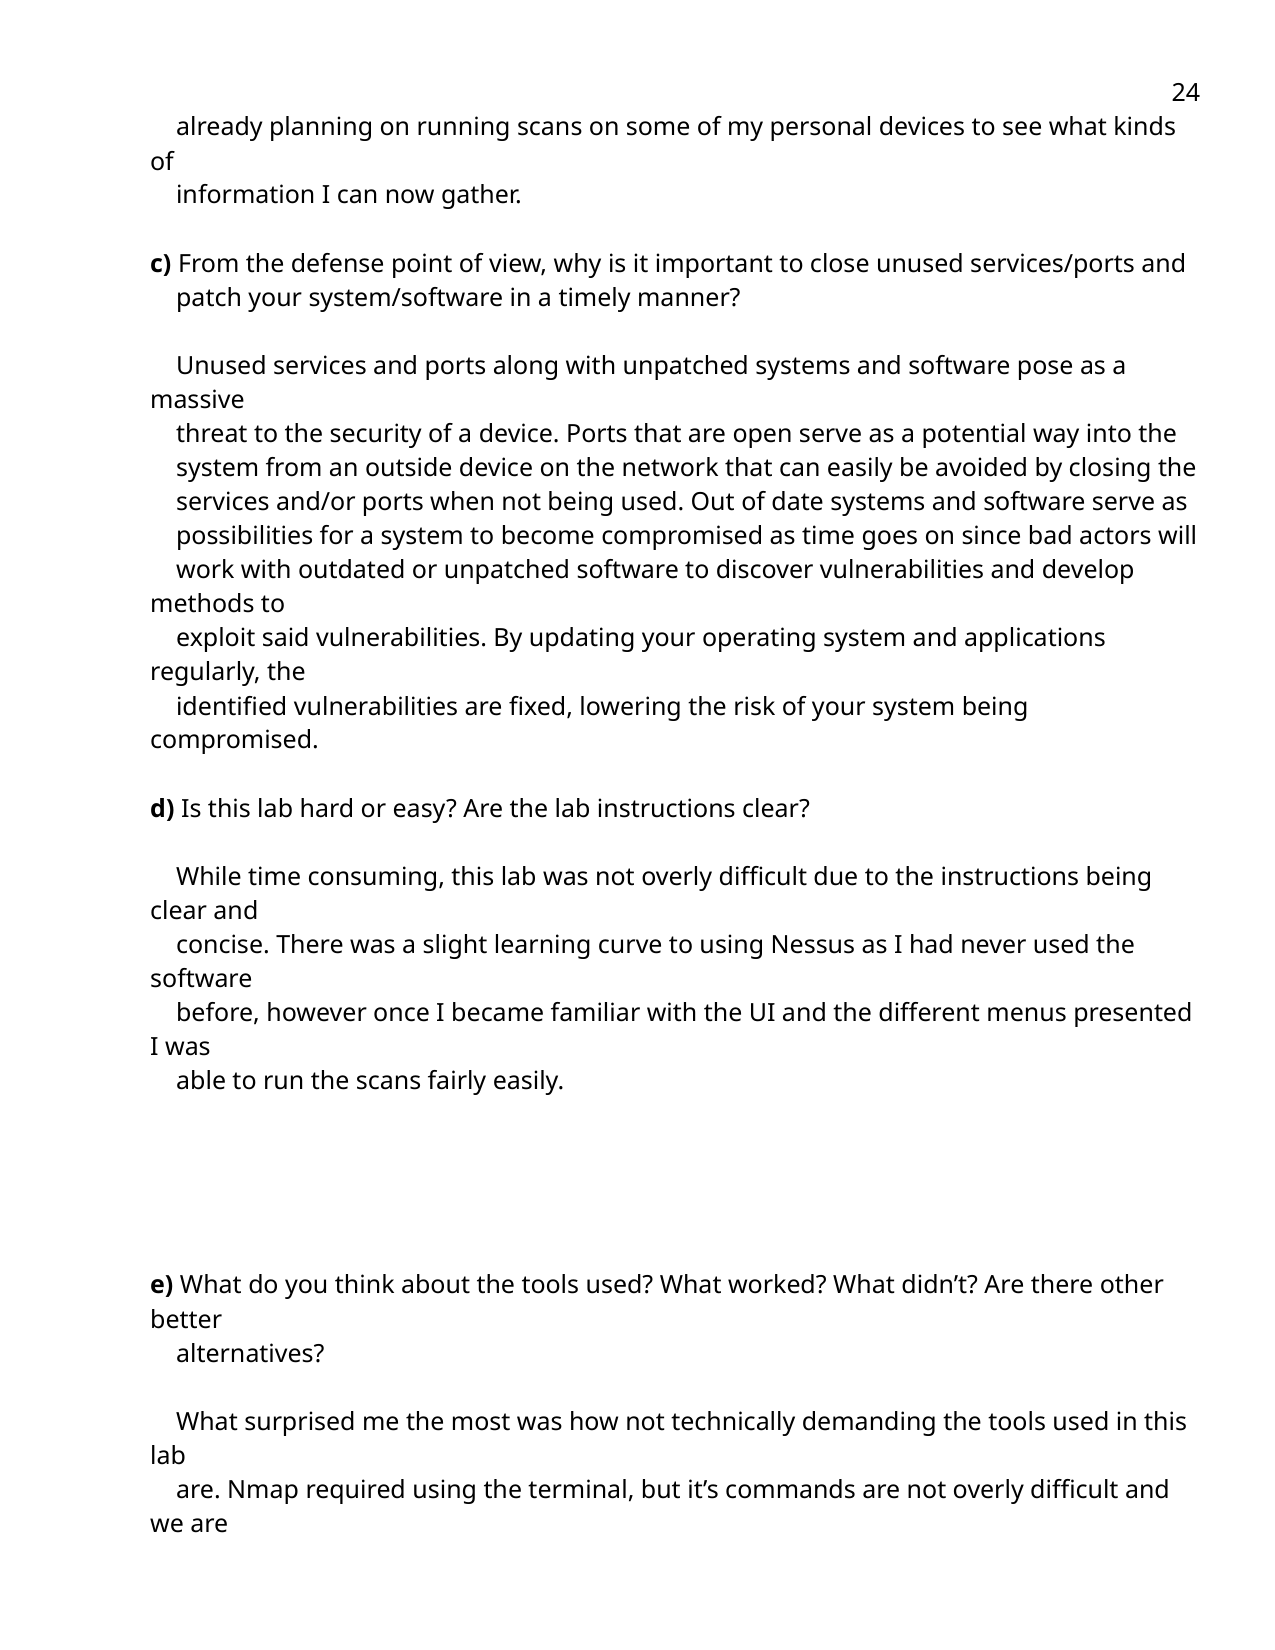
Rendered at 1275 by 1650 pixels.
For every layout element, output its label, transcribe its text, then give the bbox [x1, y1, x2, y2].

text services and/or ports when not being used. Out of date systems and software serve as [150, 484, 1200, 518]
text Unused services and ports along with unpatched systems and software pose as a massive [150, 347, 1200, 416]
text identified vulnerabilities are fixed, lowering the risk of your system being compromised. [150, 688, 1200, 756]
text able to run the scans fairly easily. [150, 1063, 1200, 1097]
text patch your system/software in a timely manner? [150, 279, 1200, 313]
text already planning on running scans on some of my personal devices to see what kinds of [150, 109, 1200, 177]
text before, however once I became familiar with the UI and the different menus presented I was [150, 995, 1200, 1063]
text alternatives? [150, 1335, 1200, 1369]
text What surprised me the most was how not technically demanding the tools used in this lab [150, 1403, 1200, 1472]
text e) What do you think about the tools used? What worked? What didn’t? Are there other better [150, 1267, 1200, 1335]
text While time consuming, this lab was not overly difficult due to the instructions being clear and [150, 858, 1200, 927]
text threat to the security of a device. Ports that are open serve as a potential way into the [150, 416, 1200, 450]
text work with outdated or unpatched software to discover vulnerabilities and develop methods to [150, 552, 1200, 620]
text d) Is this lab hard or easy? Are the lab instructions clear? [150, 790, 1200, 824]
text exploit said vulnerabilities. By updating your operating system and applications regularly, the [150, 620, 1200, 688]
text c) From the defense point of view, why is it important to close unused services/ports and [150, 245, 1200, 279]
text are. Nmap required using the terminal, but it’s commands are not overly difficult and we are [150, 1472, 1200, 1540]
text possibilities for a system to become compromised as time goes on since bad actors will [150, 518, 1200, 552]
text system from an outside device on the network that can easily be avoided by closing the [150, 450, 1200, 484]
text concise. There was a slight learning curve to using Nessus as I had never used the software [150, 927, 1200, 995]
text information I can now gather. [150, 177, 1200, 211]
